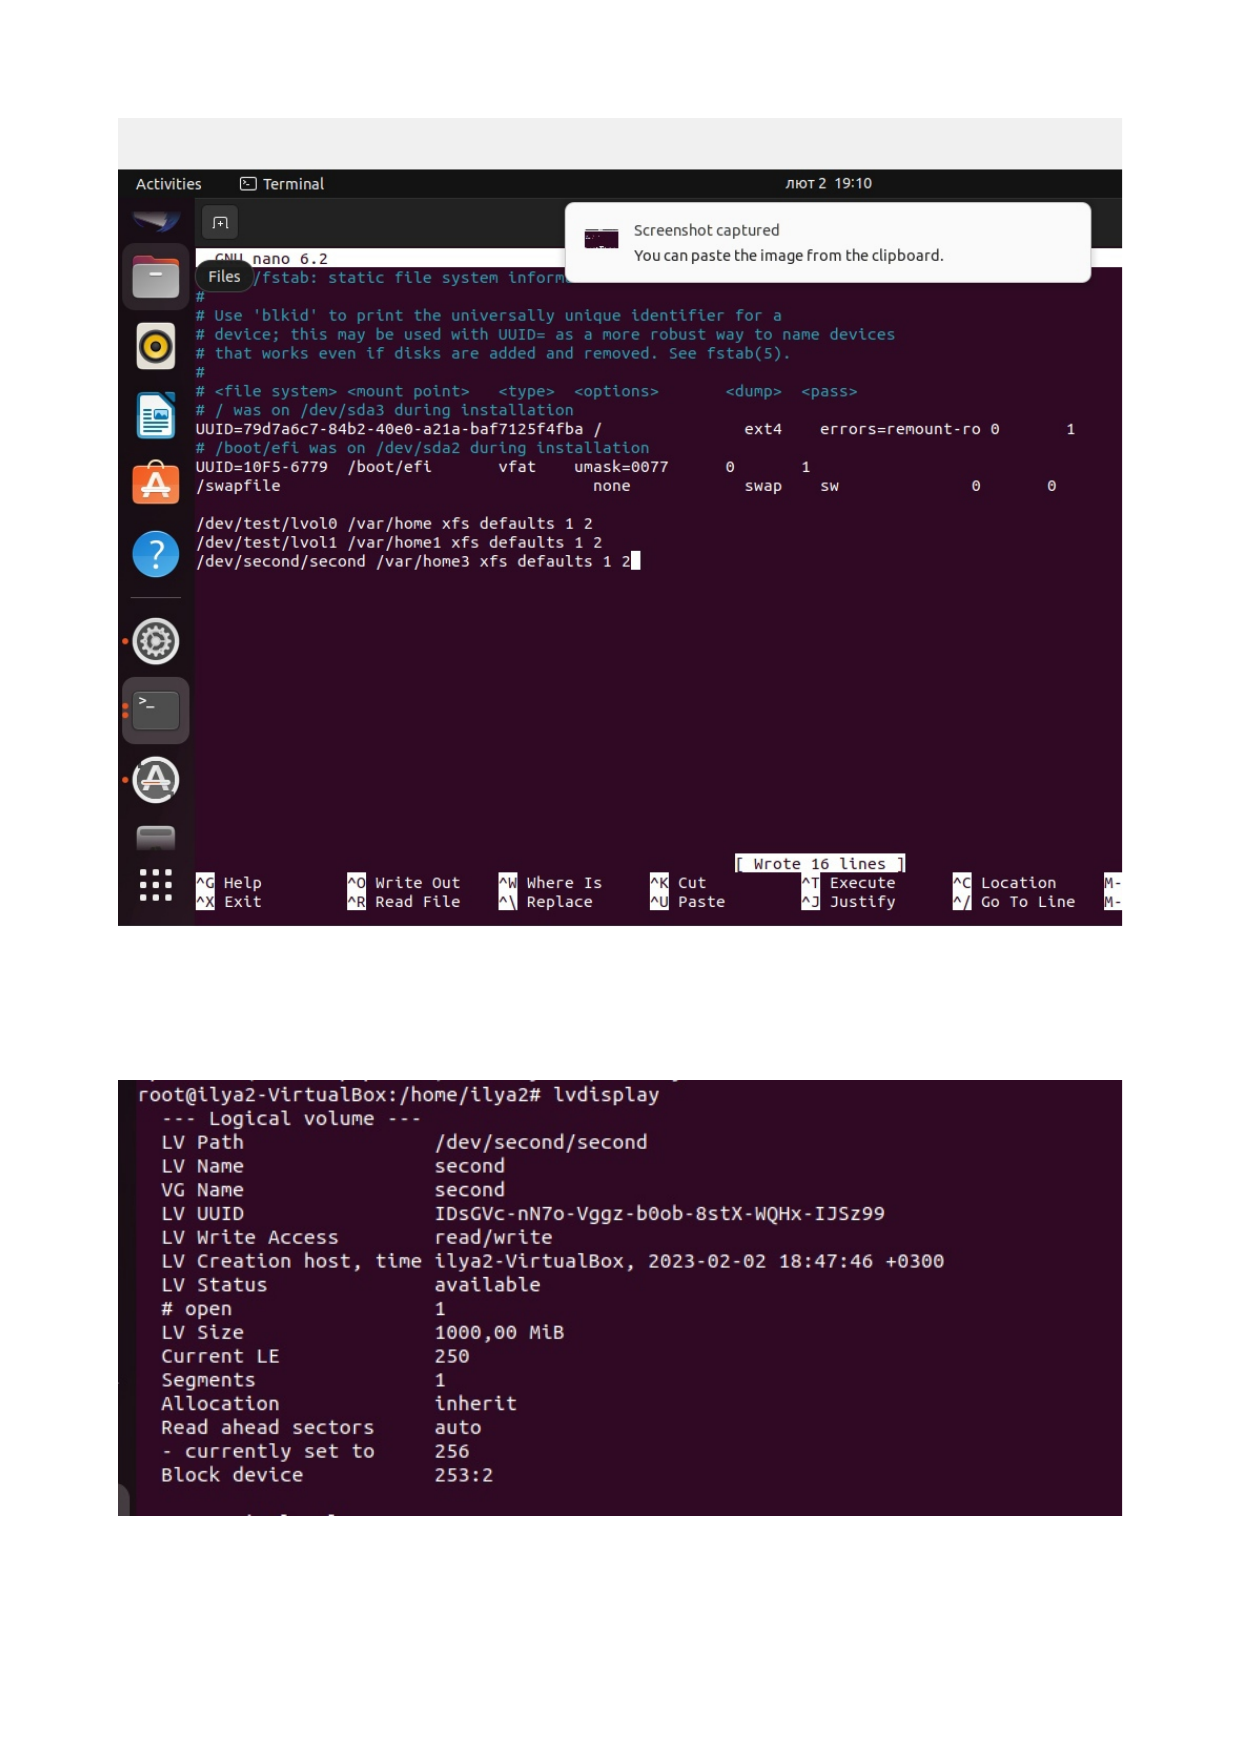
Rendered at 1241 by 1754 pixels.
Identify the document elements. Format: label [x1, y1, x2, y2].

picture [118, 1080, 1123, 1516]
picture [118, 118, 1123, 927]
